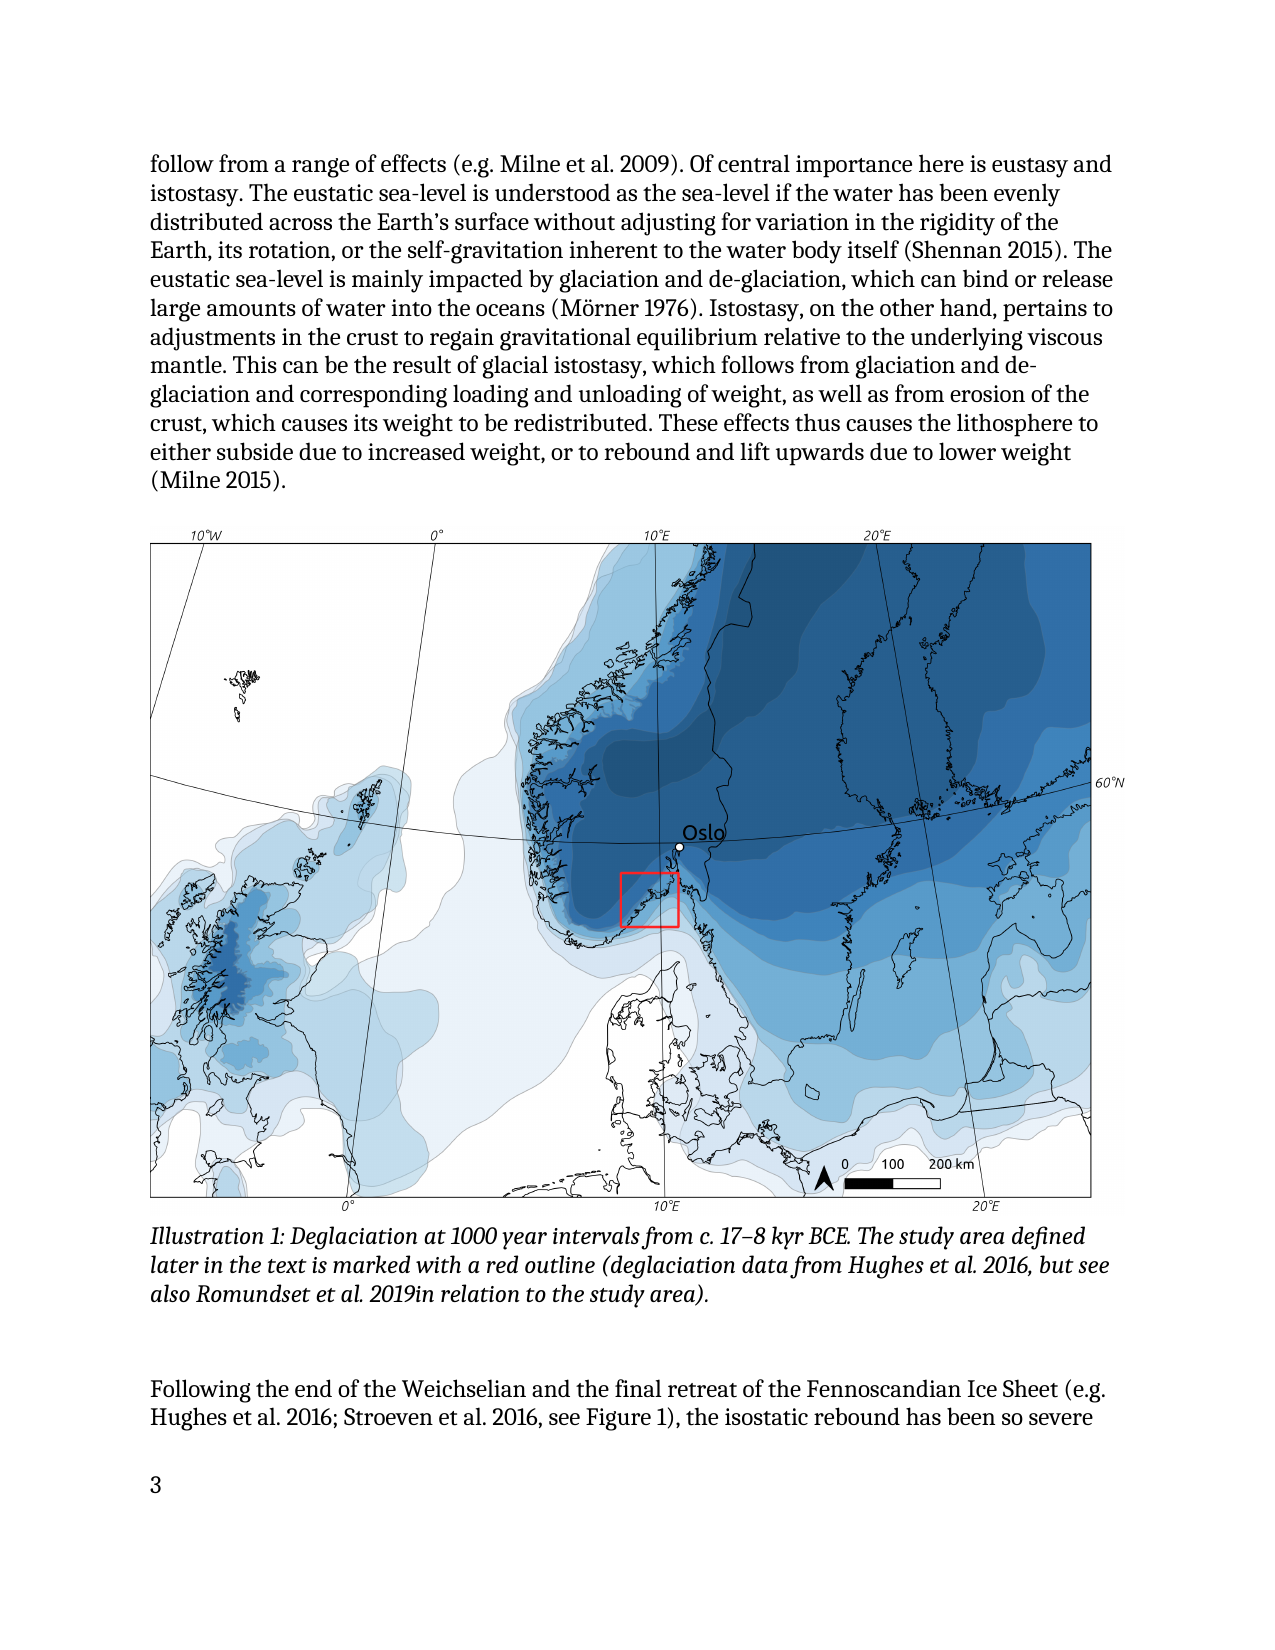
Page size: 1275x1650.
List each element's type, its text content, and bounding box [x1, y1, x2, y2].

text follow from a range of effects (e.g. Milne et al. 2009). Of central importance here is eustasy and istostasy. The eustatic sea-level is understood as the sea-level if the water has been evenly distributed across the Earth’s surface without adjusting for variation in the rigidity of the Earth, its rotation, or the self-gravitation inherent to the water body itself (Shennan 2015). The eustatic sea-level is mainly impacted by glaciation and de-glaciation, which can bind or release large amounts of water into the oceans (Mörner 1976). Istostasy, on the other hand, pertains to adjustments in the crust to regain gravitational equilibrium relative to the underlying viscous mantle. This can be the result of glacial istostasy, which follows from glaciation and de-glaciation and corresponding loading and unloading of weight, as well as from erosion of the crust, which causes its weight to be redistributed. These effects thus causes the lithosphere to either subside due to increased weight, or to rebound and lift upwards due to lower weight (Milne 2015). [150, 150, 1125, 495]
text Following the end of the Weichselian and the final retreat of the Fennoscandian Ice Sheet (e.g. Hughes et al. 2016; Stroeven et al. 2016, see Figure 1), the isostatic rebound has been so severe [150, 1374, 1125, 1432]
text Illustration 1: Deglaciation at 1000 year intervals from c. 17–8 kyr BCE. The study area defined later in the text is marked with a red outline (deglaciation data from Hughes et al. 2016, but see also Romundset et al. 2019in relation to the study area). [150, 1216, 1125, 1308]
picture [150, 526, 1125, 1216]
